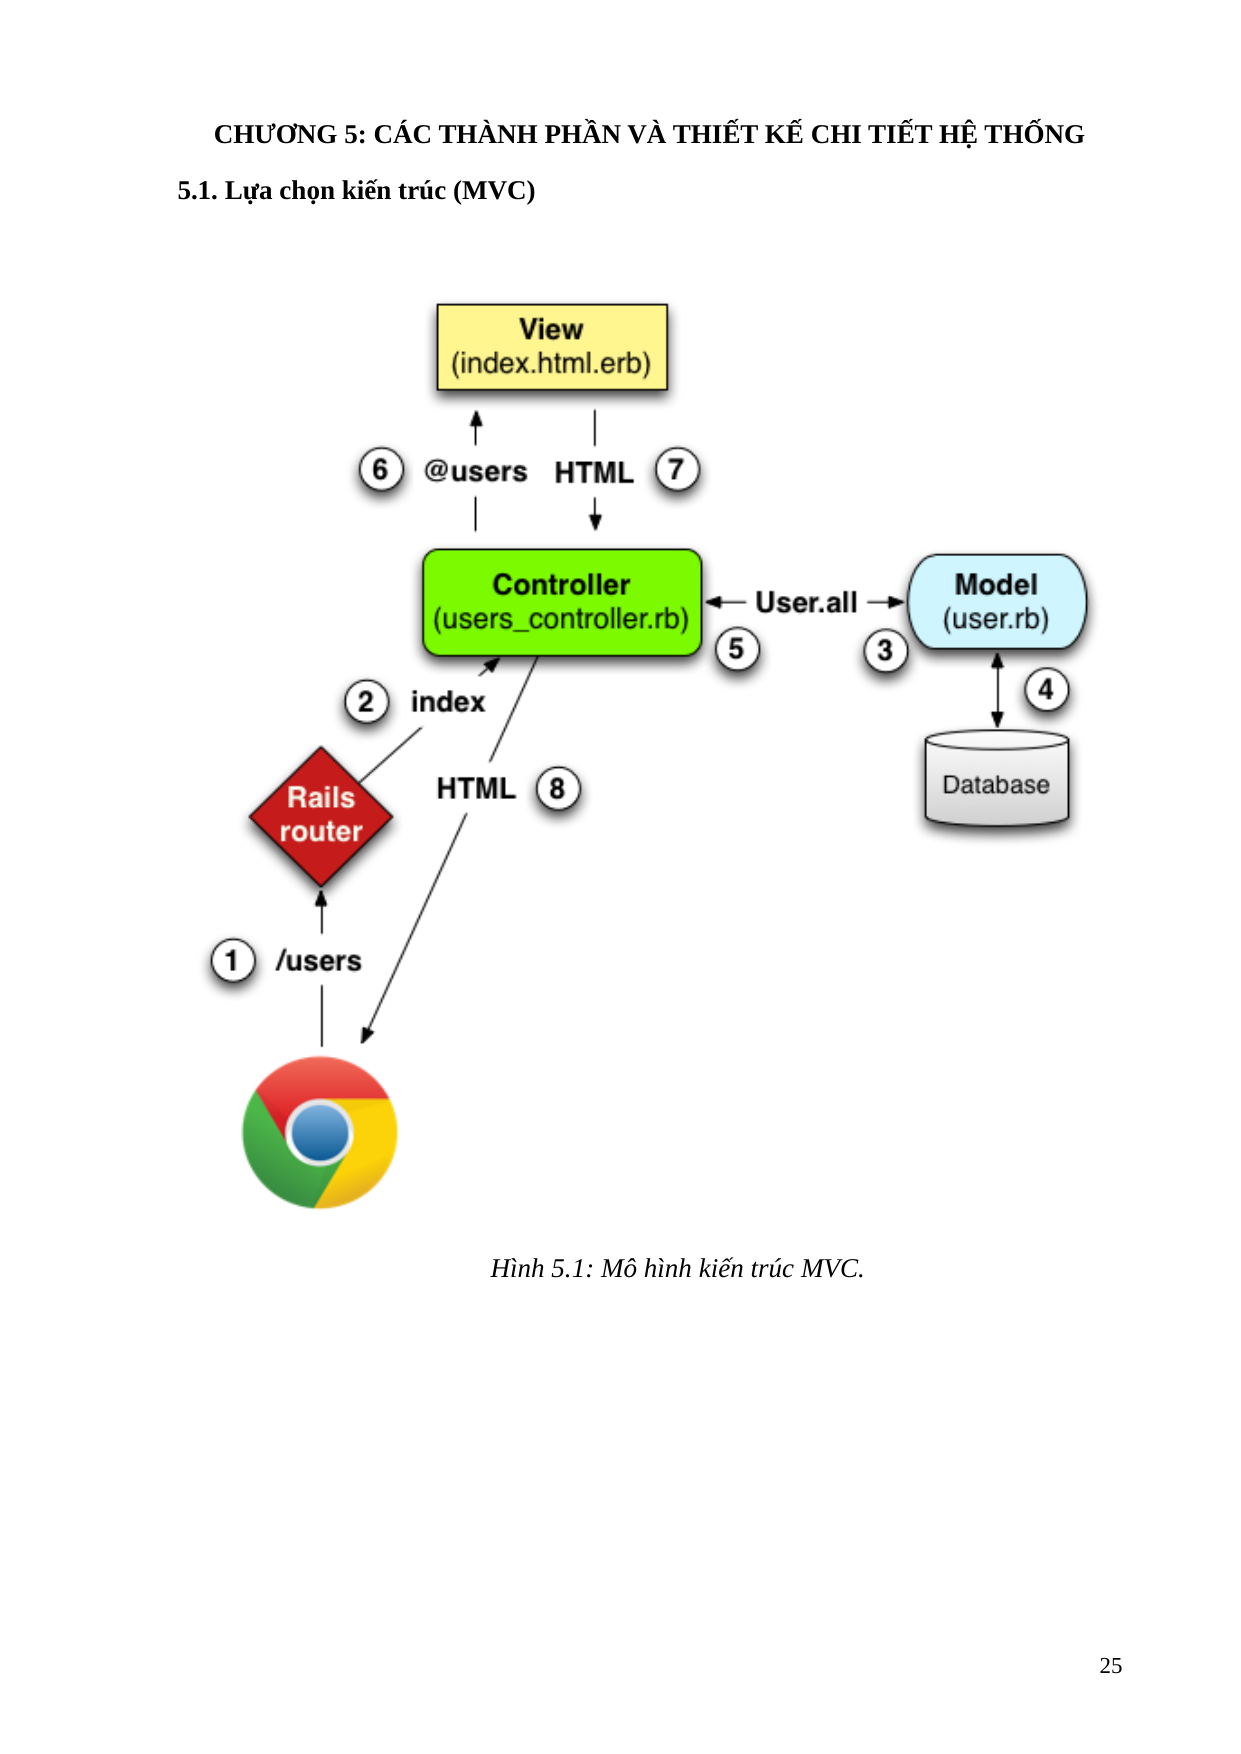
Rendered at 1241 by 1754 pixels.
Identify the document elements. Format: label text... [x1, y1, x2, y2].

picture [175, 274, 1124, 1236]
text Hình 5.1: Mô hình kiến trúc MVC. [177, 1236, 1122, 1283]
subtitle CHƯƠNG 5: CÁC THÀNH PHẦN VÀ THIẾT KẾ CHI TIẾT HỆ THỐNG [177, 118, 1122, 149]
subtitle 5.1. Lựa chọn kiến trúc (MVC) [177, 174, 1122, 205]
